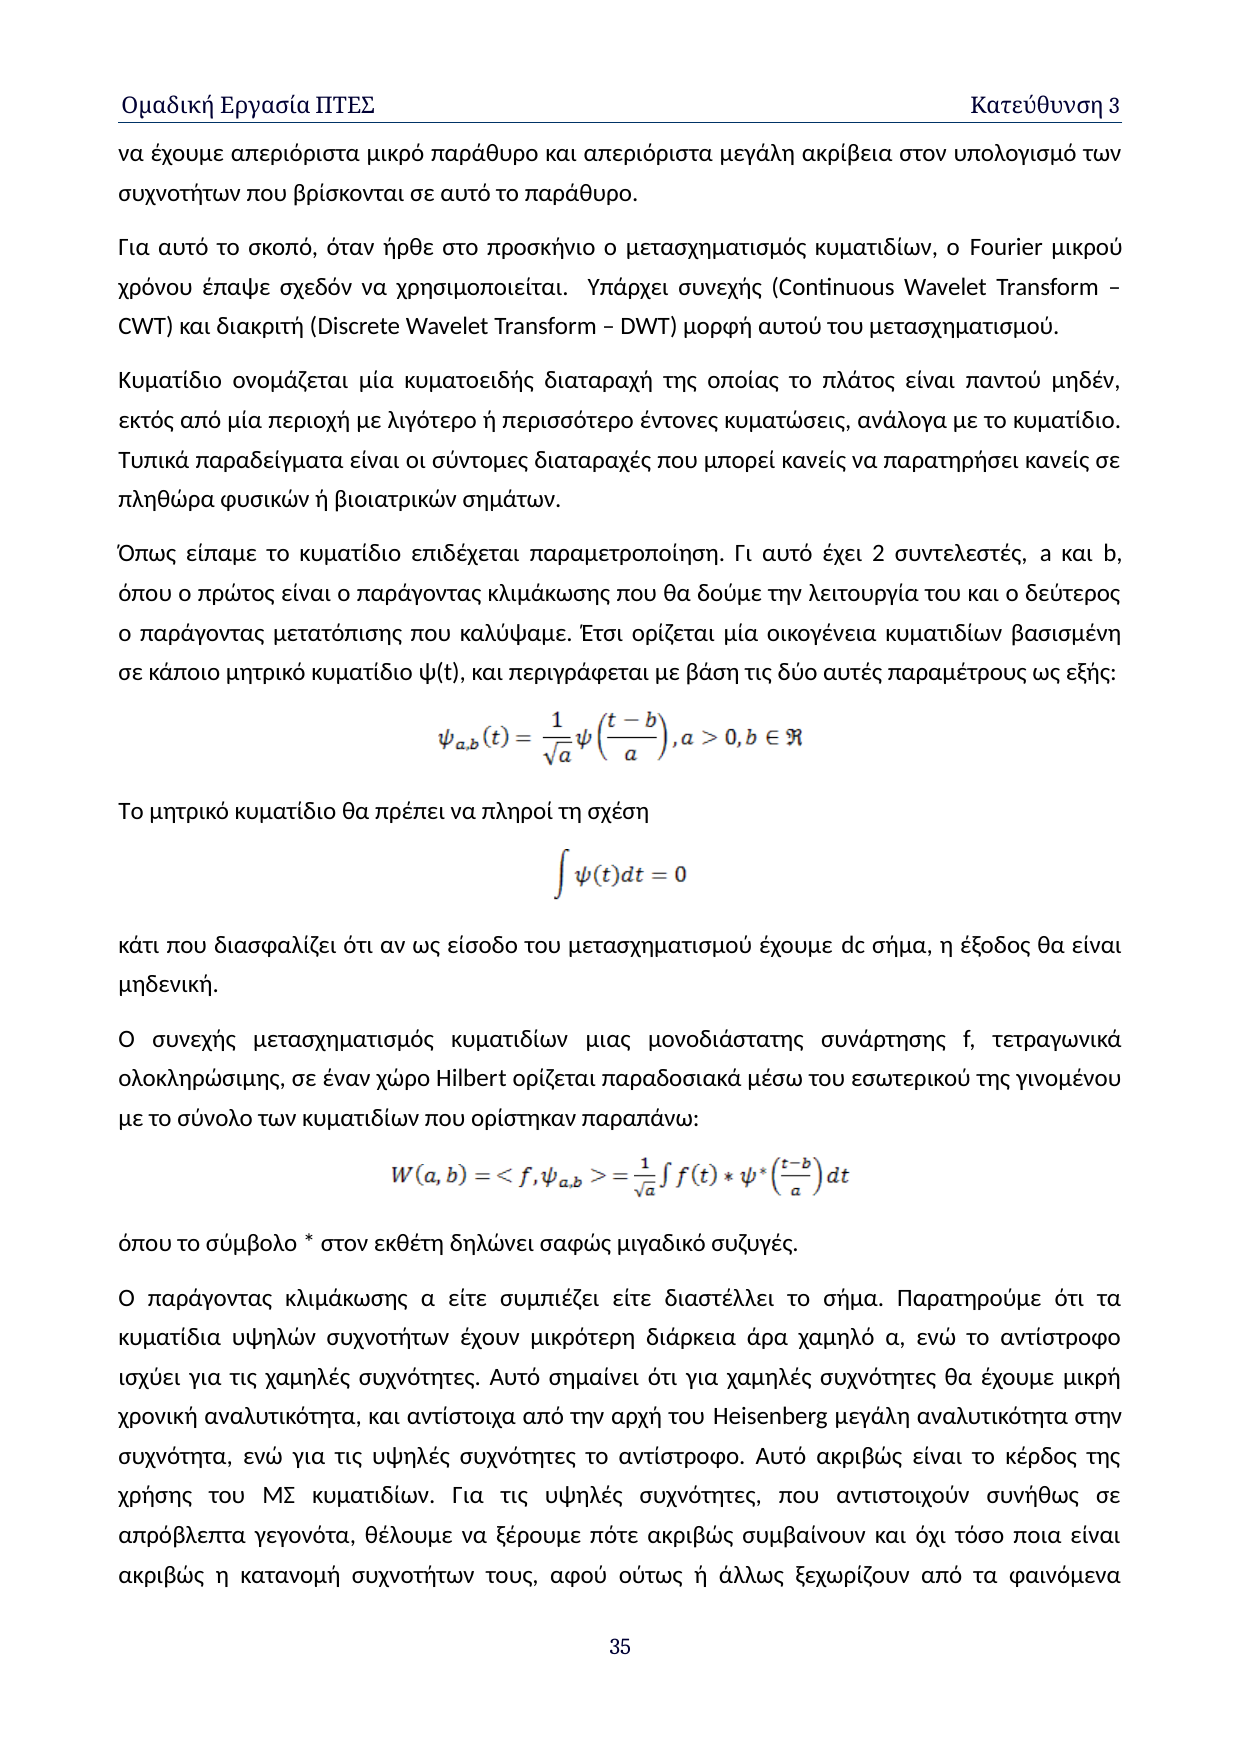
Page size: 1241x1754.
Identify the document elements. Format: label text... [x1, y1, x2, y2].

picture [553, 849, 687, 906]
text Ο παράγοντας κλιμάκωσης α είτε συμπιέζει είτε διαστέλλει το σήμα. Παρατηρούμε ότι τα κυματίδια υψηλών συχνοτήτων έχουν μικρότερη διάρκεια άρα χαμηλό α, ενώ το αντίστροφο ισχύει για τις χαμηλές συχνότητες. Αυτό σημαίνει ότι για χαμηλές συχνότητες θα έχουμε μικρή χρονική αναλυτικότητα, και αντίστοιχα από την αρχή του Heisenberg μεγάλη αναλυτικότητα στην συχνότητα, ενώ για τις υψηλές συχνότητες το αντίστροφο. Αυτό ακριβώς είναι το κέρδος της χρήσης του ΜΣ κυματιδίων. Για τις υψηλές συχνότητες, που αντιστοιχούν συνήθως σε απρόβλεπτα γεγονότα, θέλουμε να ξέρουμε πότε ακριβώς συμβαίνουν και όχι τόσο ποια είναι ακριβώς η κατανομή συχνοτήτων τους, αφού ούτως ή άλλως ξεχωρίζουν από τα φαινόμενα [118, 1282, 1122, 1589]
text Tο μητρικό κυματίδιο θα πρέπει να πληροί τη σχέση [118, 795, 1122, 826]
text όπου το σύμβολο * στον εκθέτη δηλώνει σαφώς μιγαδικό συζυγές. [118, 1227, 1122, 1258]
picture [391, 1164, 629, 1197]
text να έχουμε απεριόριστα μικρό παράθυρο και απεριόριστα μεγάλη ακρίβεια στον υπολογισμό των συχνοτήτων που βρίσκονται σε αυτό το παράθυρο. [118, 137, 1122, 208]
text Κυματίδιο ονομάζεται μία κυματοειδής διαταραχή της οποίας το πλάτος είναι παντού μηδέν, εκτός από μία περιοχή με λιγότερο ή περισσότερο έντονες κυματώσεις, ανάλογα με το κυματίδιο. Τυπικά παραδείγματα είναι οι σύντομες διαταραχές που μπορεί κανείς να παρατηρήσει κανείς σε πληθώρα φυσικών ή βιοιατρικών σημάτων. [118, 364, 1122, 514]
text κάτι που διασφαλίζει ότι αν ως είσοδο του μετασχηματισμού έχουμε dc σήμα, η έξοδος θα είναι μηδενική. [118, 929, 1122, 999]
text Όπως είπαμε το κυματίδιο επιδέχεται παραμετροποίηση. Γι αυτό έχει 2 συντελεστές, a και b, όπου ο πρώτος είναι ο παράγοντας κλιμάκωσης που θα δούμε την λειτουργία του και ο δεύτερος ο παράγοντας μετατόπισης που καλύψαμε. Έτσι ορίζεται μία οικογένεια κυματιδίων βασισμένη σε κάποιο μητρικό κυματίδιο ψ(t), και περιγράφεται με βάση τις δύο αυτές παραμέτρους ως εξής: [118, 537, 1122, 687]
text Ο συνεχής μετασχηματισμός κυματιδίων μιας μονοδιάστατης συνάρτησης f, τετραγωνικά ολοκληρώσιμης, σε έναν χώρο Hilbert ορίζεται παραδοσιακά μέσω του εσωτερικού της γινομένου με το σύνολο των κυματιδίων που ορίστηκαν παραπάνω: [118, 1023, 1122, 1132]
picture [438, 710, 803, 772]
text Για αυτό το σκοπό, όταν ήρθε στο προσκήνιο ο μετασχηματισμός κυματιδίων, ο Fourier μικρού χρόνου έπαψε σχεδόν να χρησιμοποιείται. Υπάρχει συνεχής (Continuous Wavelet Transform – CWT) και διακριτή (Discrete Wavelet Transform – DWT) μορφή αυτού του μετασχηματισμού. [118, 231, 1122, 341]
picture [634, 1157, 850, 1204]
